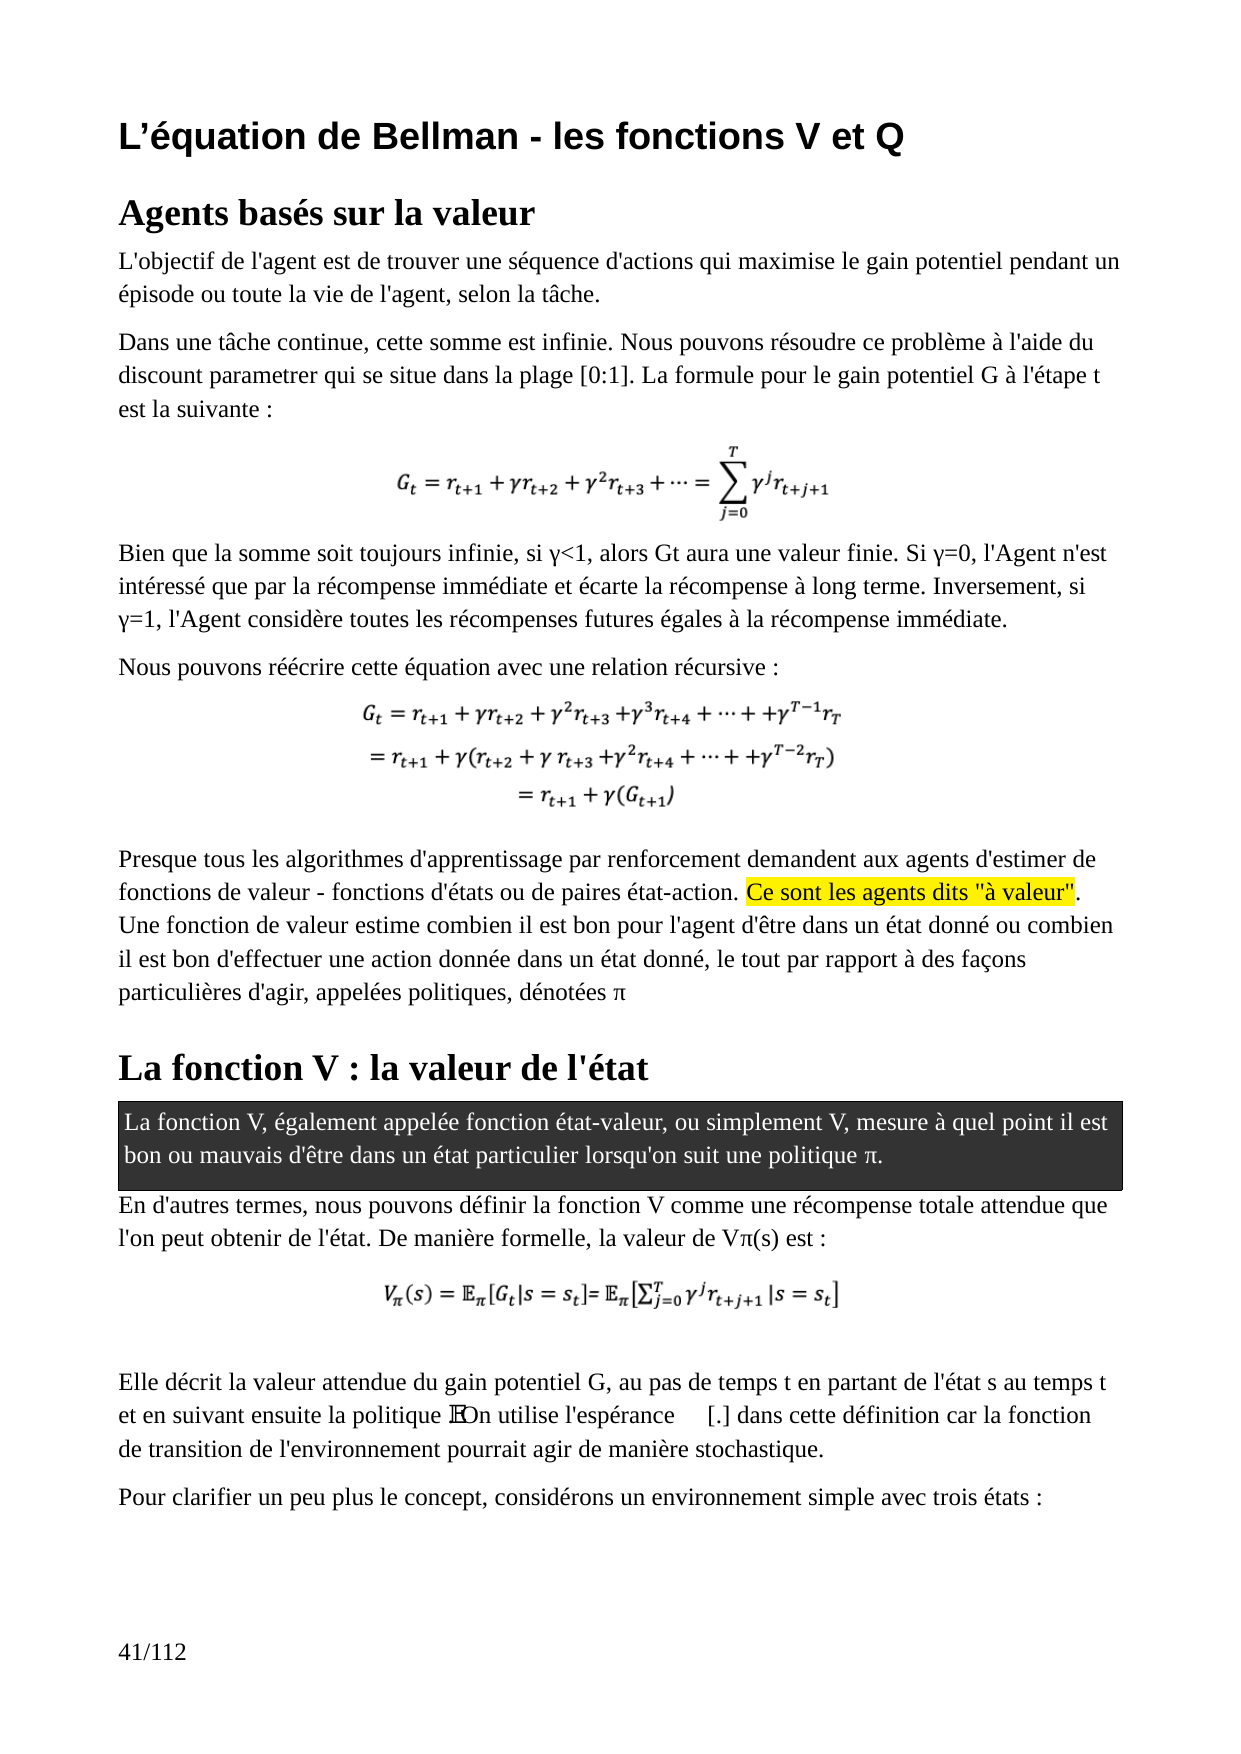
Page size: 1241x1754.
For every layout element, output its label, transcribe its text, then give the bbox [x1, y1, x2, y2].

text En d'autres termes, nous pouvons définir la fonction V comme une récompense totale attendue que l'on peut obtenir de l'état. De manière formelle, la valeur de Vπ(s) est : [118, 1191, 1122, 1252]
text Elle décrit la valeur attendue du gain potentiel G, au pas de temps t en partant de l'état s au temps t et en suivant ensuite la politique 𝜋. On utilise l'espérance 𝔼 [.] dans cette définition car la fonction de transition de l'environnement pourrait agir de manière stochastique. [118, 1367, 1122, 1463]
subtitle La fonction V : la valeur de l'état [118, 1046, 1122, 1089]
subtitle L’équation de Bellman - les fonctions V et Q [118, 113, 1122, 157]
text Bien que la somme soit toujours infinie, si γ<1, alors Gt aura une valeur finie. Si γ=0, l'Agent n'est intéressé que par la récompense immédiate et écarte la récompense à long terme. Inversement, si γ=1, l'Agent considère toutes les récompenses futures égales à la récompense immédiate. [118, 537, 1122, 633]
text L'objectif de l'agent est de trouver une séquence d'actions qui maximise le gain potentiel pendant un épisode ou toute la vie de l'agent, selon la tâche. [118, 246, 1122, 308]
picture [347, 700, 893, 815]
text Nous pouvons réécrire cette équation avec une relation récursive : [118, 652, 1122, 681]
picture [363, 1271, 877, 1330]
text Dans une tâche continue, cette somme est infinie. Nous pouvons résoudre ce problème à l'aide du discount parametrer qui se situe dans la plage [0:1]. La formule pour le gain potentiel G à l'étape t est la suivante : [118, 327, 1122, 423]
subtitle Agents basés sur la valeur [118, 190, 1122, 233]
table_header La fonction V, également appelée fonction état-valeur, ou simplement V, mesure à quel point il est bon ou mauvais d'être dans un état particulier lorsqu'on suit une politique π. [119, 1102, 1122, 1190]
text Pour clarifier un peu plus le concept, considérons un environnement simple avec trois états : [118, 1482, 1122, 1511]
text Presque tous les algorithmes d'apprentissage par renforcement demandent aux agents d'estimer de fonctions de valeur - fonctions d'états ou de paires état-action. Ce sont les agents dits "à valeur". Une fonction de valeur estime combien il est bon pour l'agent d'être dans un état donné ou combien il est bon d'effectuer une action donnée dans un état donné, le tout par rapport à des façons particulières d'agir, appelées politiques, dénotées π [118, 844, 1122, 1006]
picture [339, 441, 901, 527]
